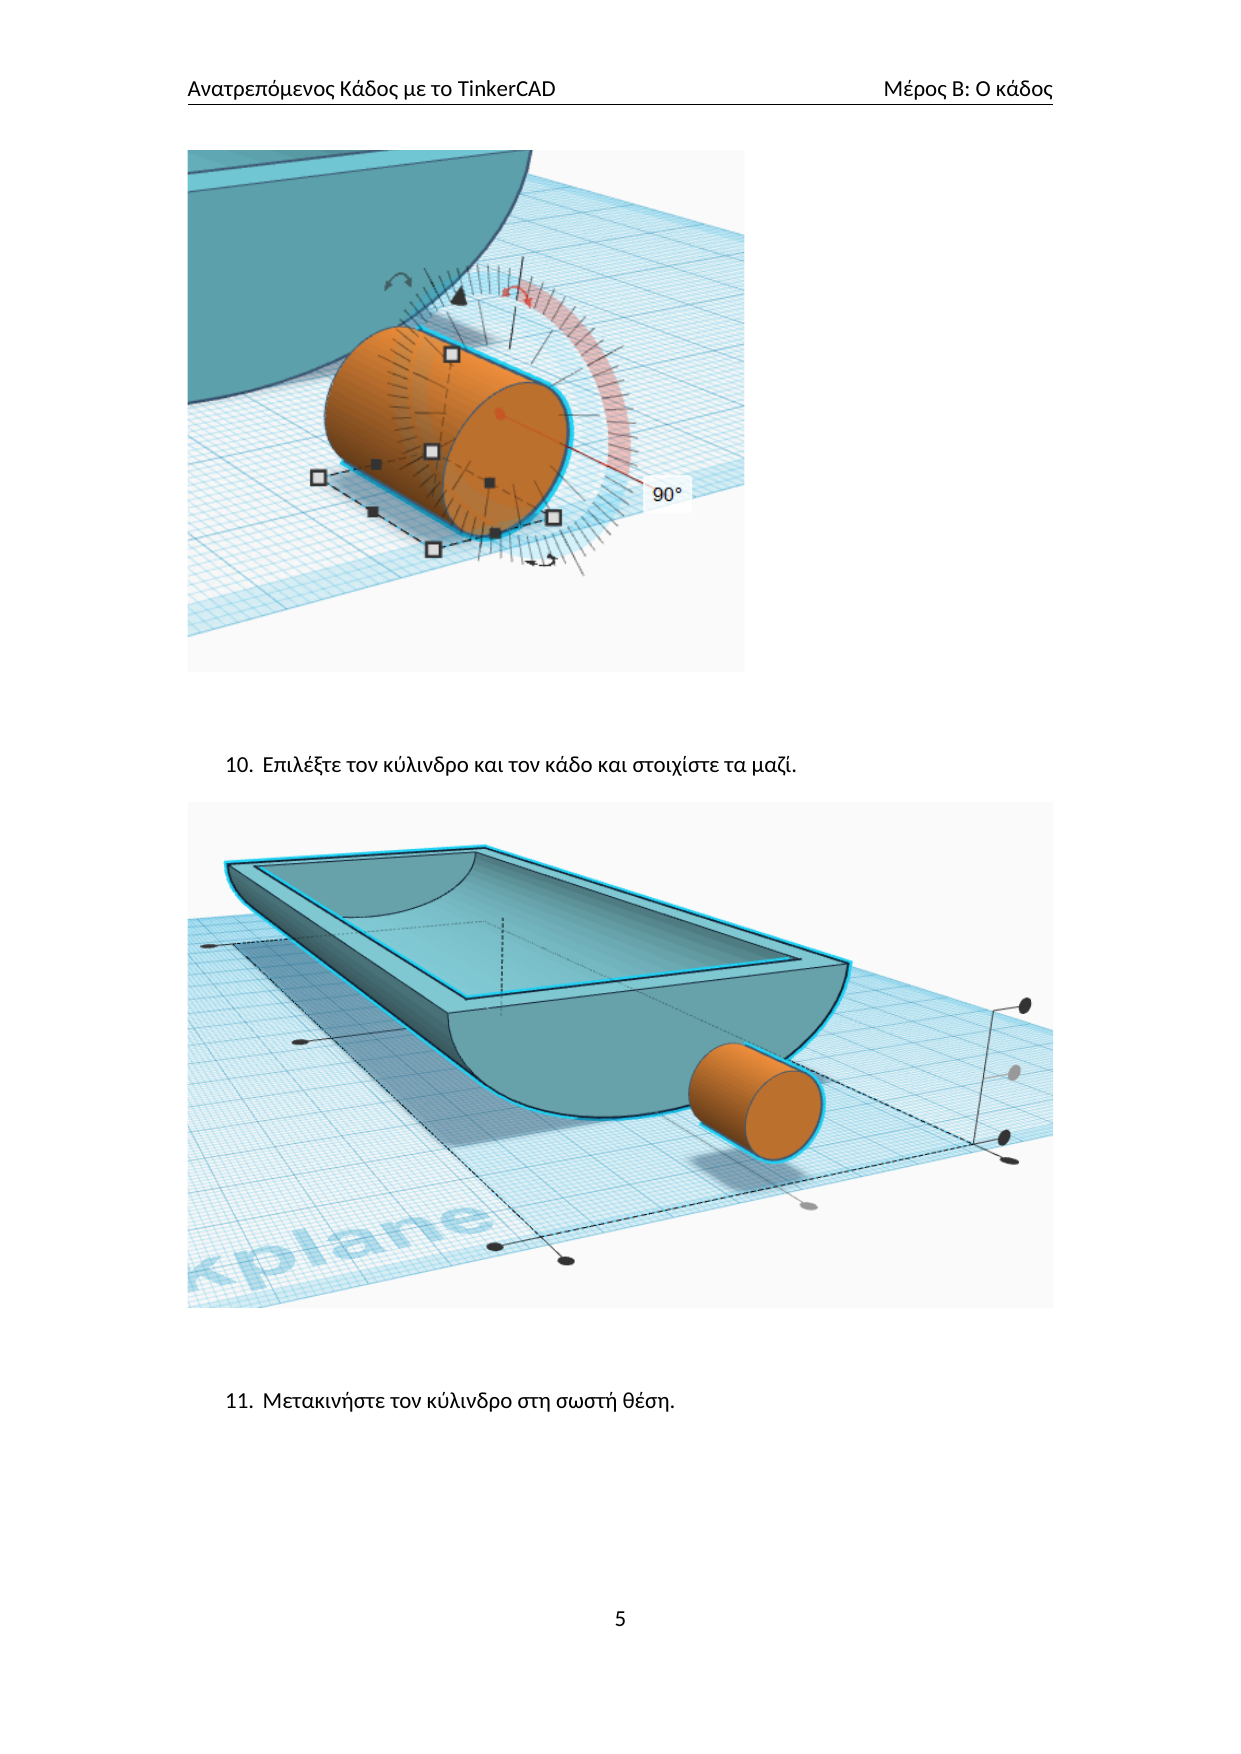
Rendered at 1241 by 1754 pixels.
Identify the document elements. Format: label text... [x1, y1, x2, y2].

list Μετακινήστε τον κύλινδρο στη σωστή θέση. [225, 1386, 1053, 1414]
list Επιλέξτε τον κύλινδρο και τον κάδο και στοιχίστε τα μαζί. [225, 750, 1053, 778]
